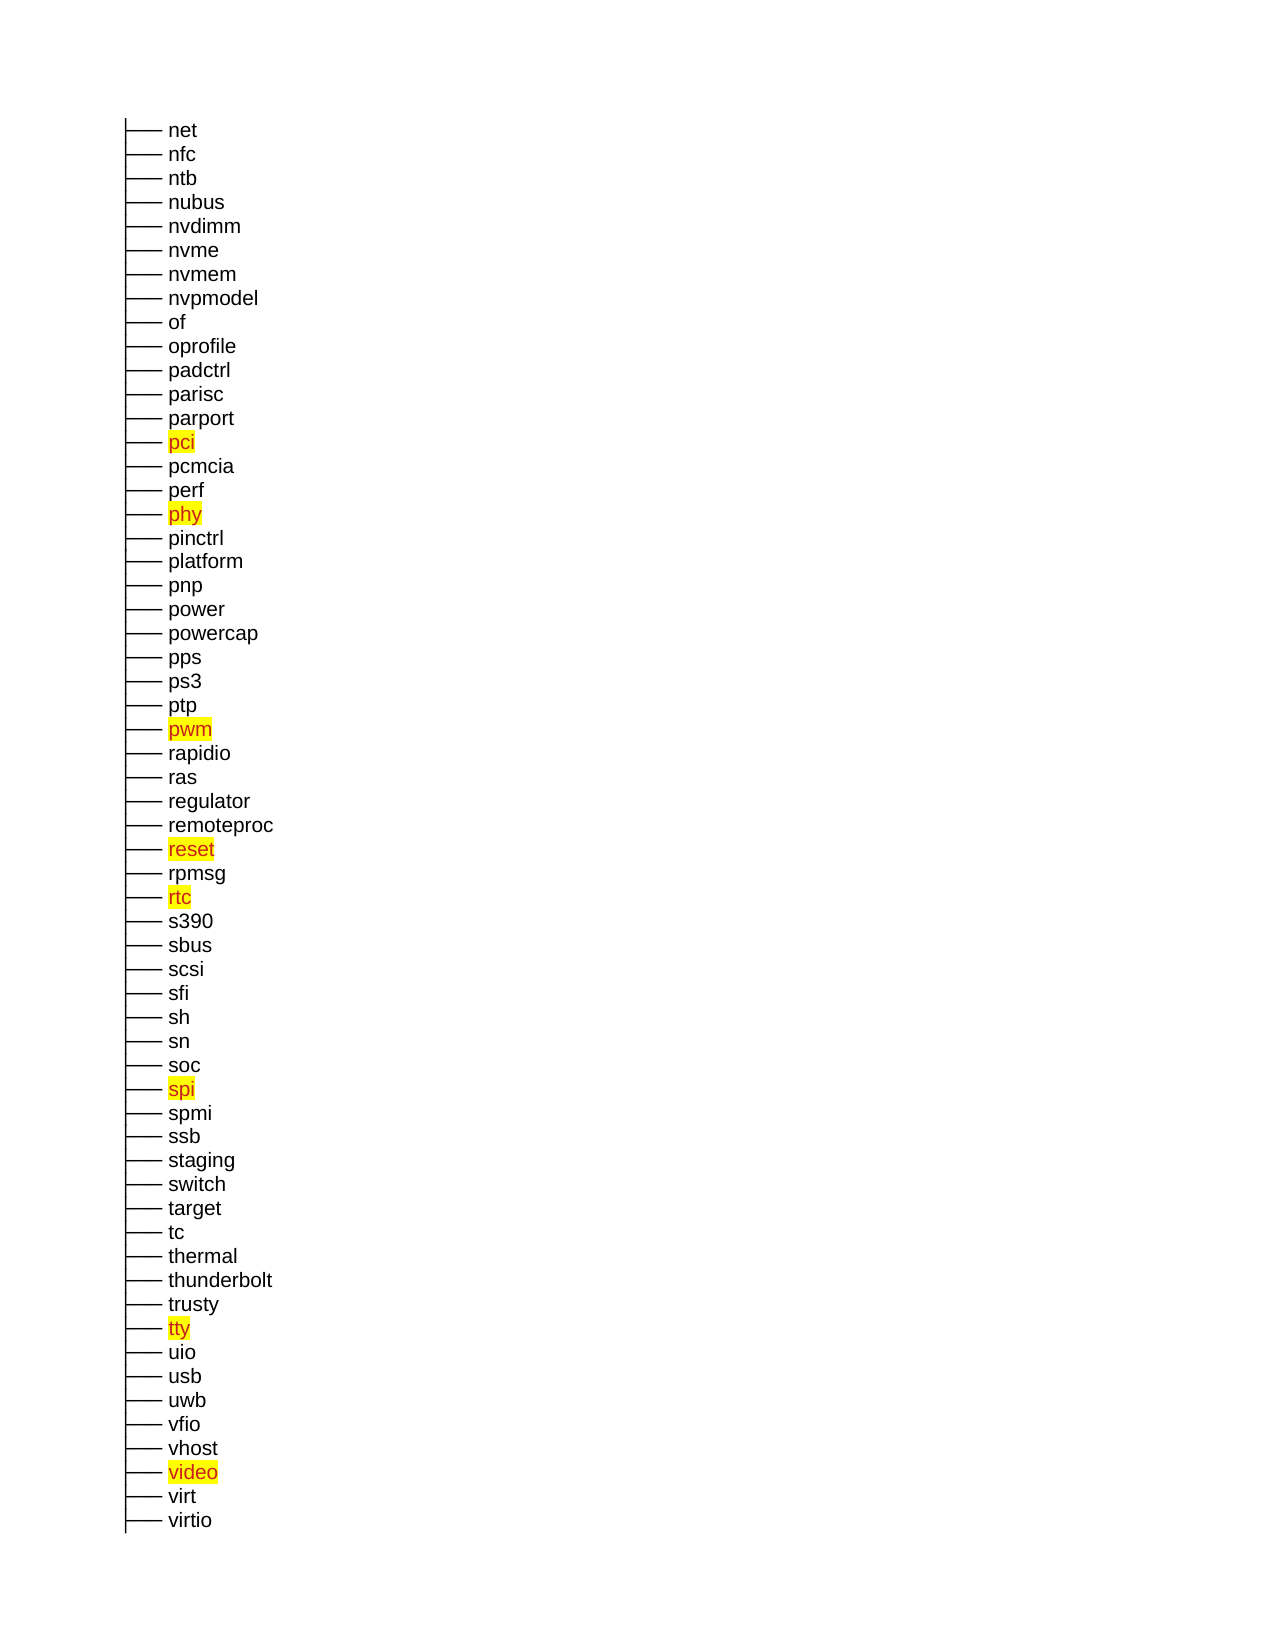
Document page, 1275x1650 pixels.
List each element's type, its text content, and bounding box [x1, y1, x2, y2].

text ├── platform [126, 549, 1157, 573]
text ├── nubus [126, 190, 1157, 214]
text ├── vfio [126, 1412, 1157, 1436]
text ├── staging [126, 1148, 1157, 1172]
text ├── target [126, 1196, 1157, 1220]
text ├── pci [118, 429, 125, 453]
text ├── ptp [118, 693, 125, 717]
text ├── sfi [118, 981, 125, 1004]
text ├── padctrl [126, 358, 1157, 382]
text ├── pcmcia [126, 453, 1157, 477]
text ├── sfi [126, 981, 1157, 1004]
text ├── ras [126, 765, 1157, 789]
text ├── nvme [118, 238, 125, 262]
text ├── soc [118, 1052, 125, 1076]
text ├── parport [126, 406, 1157, 429]
text ├── rapidio [126, 741, 1157, 765]
text ├── sn [126, 1028, 1157, 1052]
text ├── thunderbolt [126, 1268, 1157, 1292]
text ├── sbus [118, 933, 125, 957]
text ├── powercap [126, 621, 1157, 645]
text ├── usb [118, 1364, 125, 1388]
text ├── sn [118, 1028, 125, 1052]
text ├── s390 [126, 909, 1157, 933]
text ├── spmi [118, 1100, 125, 1124]
text ├── phy [126, 501, 1157, 525]
text ├── thermal [126, 1244, 1157, 1268]
text ├── soc [126, 1052, 1157, 1076]
text ├── nfc [126, 142, 1157, 166]
text ├── ps3 [118, 669, 125, 693]
text ├── ras [118, 765, 125, 789]
text ├── ssb [126, 1124, 1157, 1148]
text ├── nvme [126, 238, 1157, 262]
text ├── ptp [126, 693, 1157, 717]
text ├── vhost [126, 1436, 1157, 1460]
text ├── ssb [118, 1124, 125, 1148]
text ├── net [126, 118, 1157, 142]
text ├── spi [126, 1076, 1157, 1100]
text ├── ntb [126, 166, 1157, 190]
text ├── uio [126, 1340, 1157, 1364]
text ├── perf [126, 477, 1157, 501]
text ├── net [118, 118, 125, 142]
text ├── sh [118, 1004, 125, 1028]
text ├── rtc [118, 885, 125, 909]
text ├── uio [118, 1340, 125, 1364]
text ├── rpmsg [126, 861, 1157, 885]
text ├── scsi [126, 957, 1157, 981]
text ├── tty [126, 1316, 1157, 1340]
text ├── sh [126, 1004, 1157, 1028]
text ├── pwm [126, 717, 1157, 741]
text ├── pwm [118, 717, 125, 741]
text ├── vfio [118, 1412, 125, 1436]
text ├── oprofile [126, 334, 1157, 358]
text ├── virt [126, 1484, 1157, 1508]
text ├── scsi [118, 957, 125, 981]
text ├── parisc [126, 382, 1157, 406]
text ├── of [118, 310, 125, 334]
text ├── switch [126, 1172, 1157, 1196]
text ├── nvmem [126, 262, 1157, 286]
text ├── remoteproc [126, 813, 1157, 837]
text ├── ntb [118, 166, 125, 190]
text ├── power [126, 597, 1157, 621]
text ├── usb [126, 1364, 1157, 1388]
text ├── spmi [126, 1100, 1157, 1124]
text ├── reset [126, 837, 1157, 861]
text ├── virtio [126, 1508, 1157, 1532]
text ├── tty [118, 1316, 125, 1340]
text ├── trusty [126, 1292, 1157, 1316]
text ├── pnp [126, 573, 1157, 597]
text ├── ps3 [126, 669, 1157, 693]
text ├── spi [118, 1076, 125, 1100]
text ├── uwb [126, 1388, 1157, 1412]
text ├── tc [118, 1220, 125, 1244]
text ├── video [126, 1460, 1157, 1484]
text ├── of [126, 310, 1157, 334]
text ├── phy [118, 501, 125, 525]
text ├── pinctrl [126, 525, 1157, 549]
text ├── pps [126, 645, 1157, 669]
text ├── regulator [126, 789, 1157, 813]
text ├── sbus [126, 933, 1157, 957]
text ├── nvdimm [126, 214, 1157, 238]
text ├── pnp [118, 573, 125, 597]
text ├── virt [118, 1484, 125, 1508]
text ├── rtc [126, 885, 1157, 909]
text ├── perf [118, 477, 125, 501]
text ├── uwb [118, 1388, 125, 1412]
text ├── tc [126, 1220, 1157, 1244]
text ├── pci [126, 429, 1157, 453]
text ├── nvpmodel [126, 286, 1157, 310]
text ├── s390 [118, 909, 125, 933]
text ├── nfc [118, 142, 125, 166]
text ├── pps [118, 645, 125, 669]
